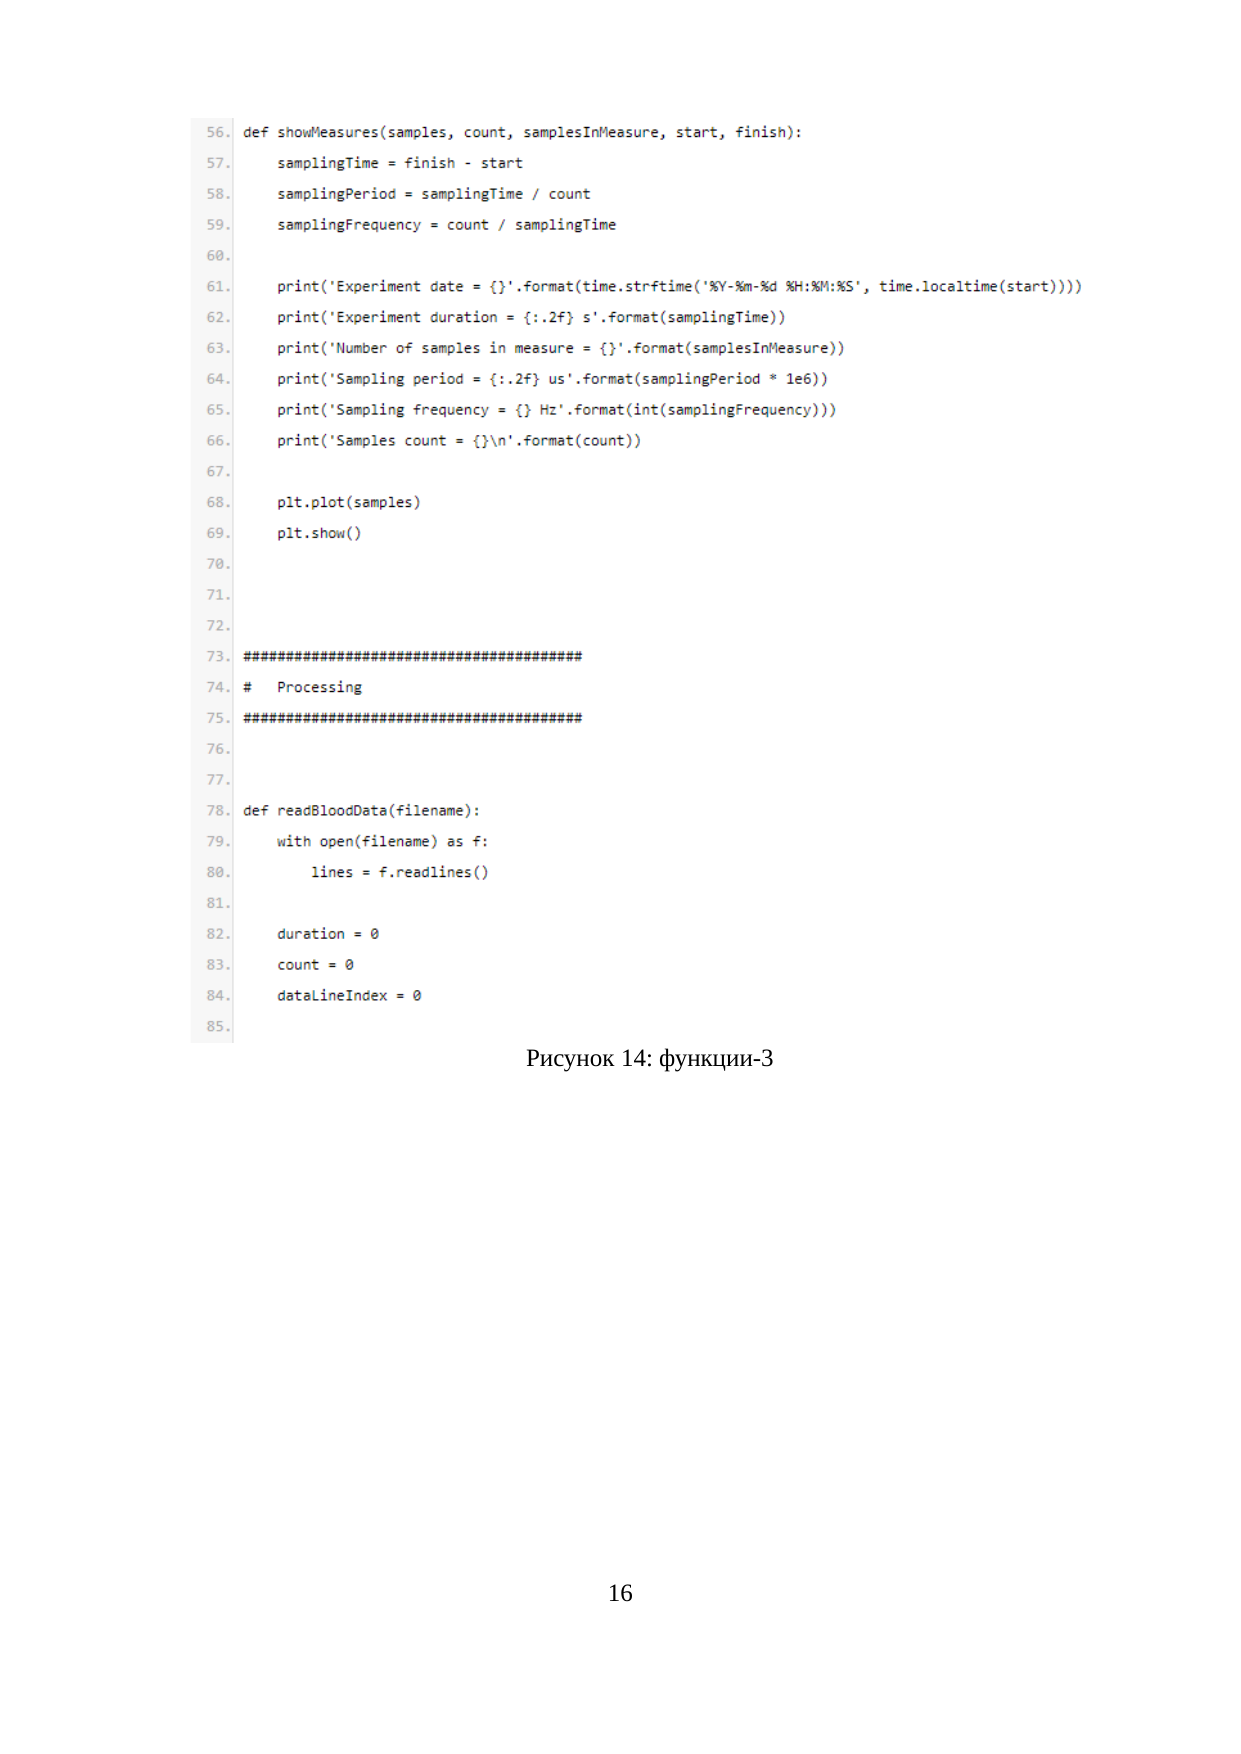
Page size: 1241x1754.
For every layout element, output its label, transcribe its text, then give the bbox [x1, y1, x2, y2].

picture [190, 118, 1109, 1043]
text Рисунок 14: функции-3 [118, 1043, 1122, 1072]
